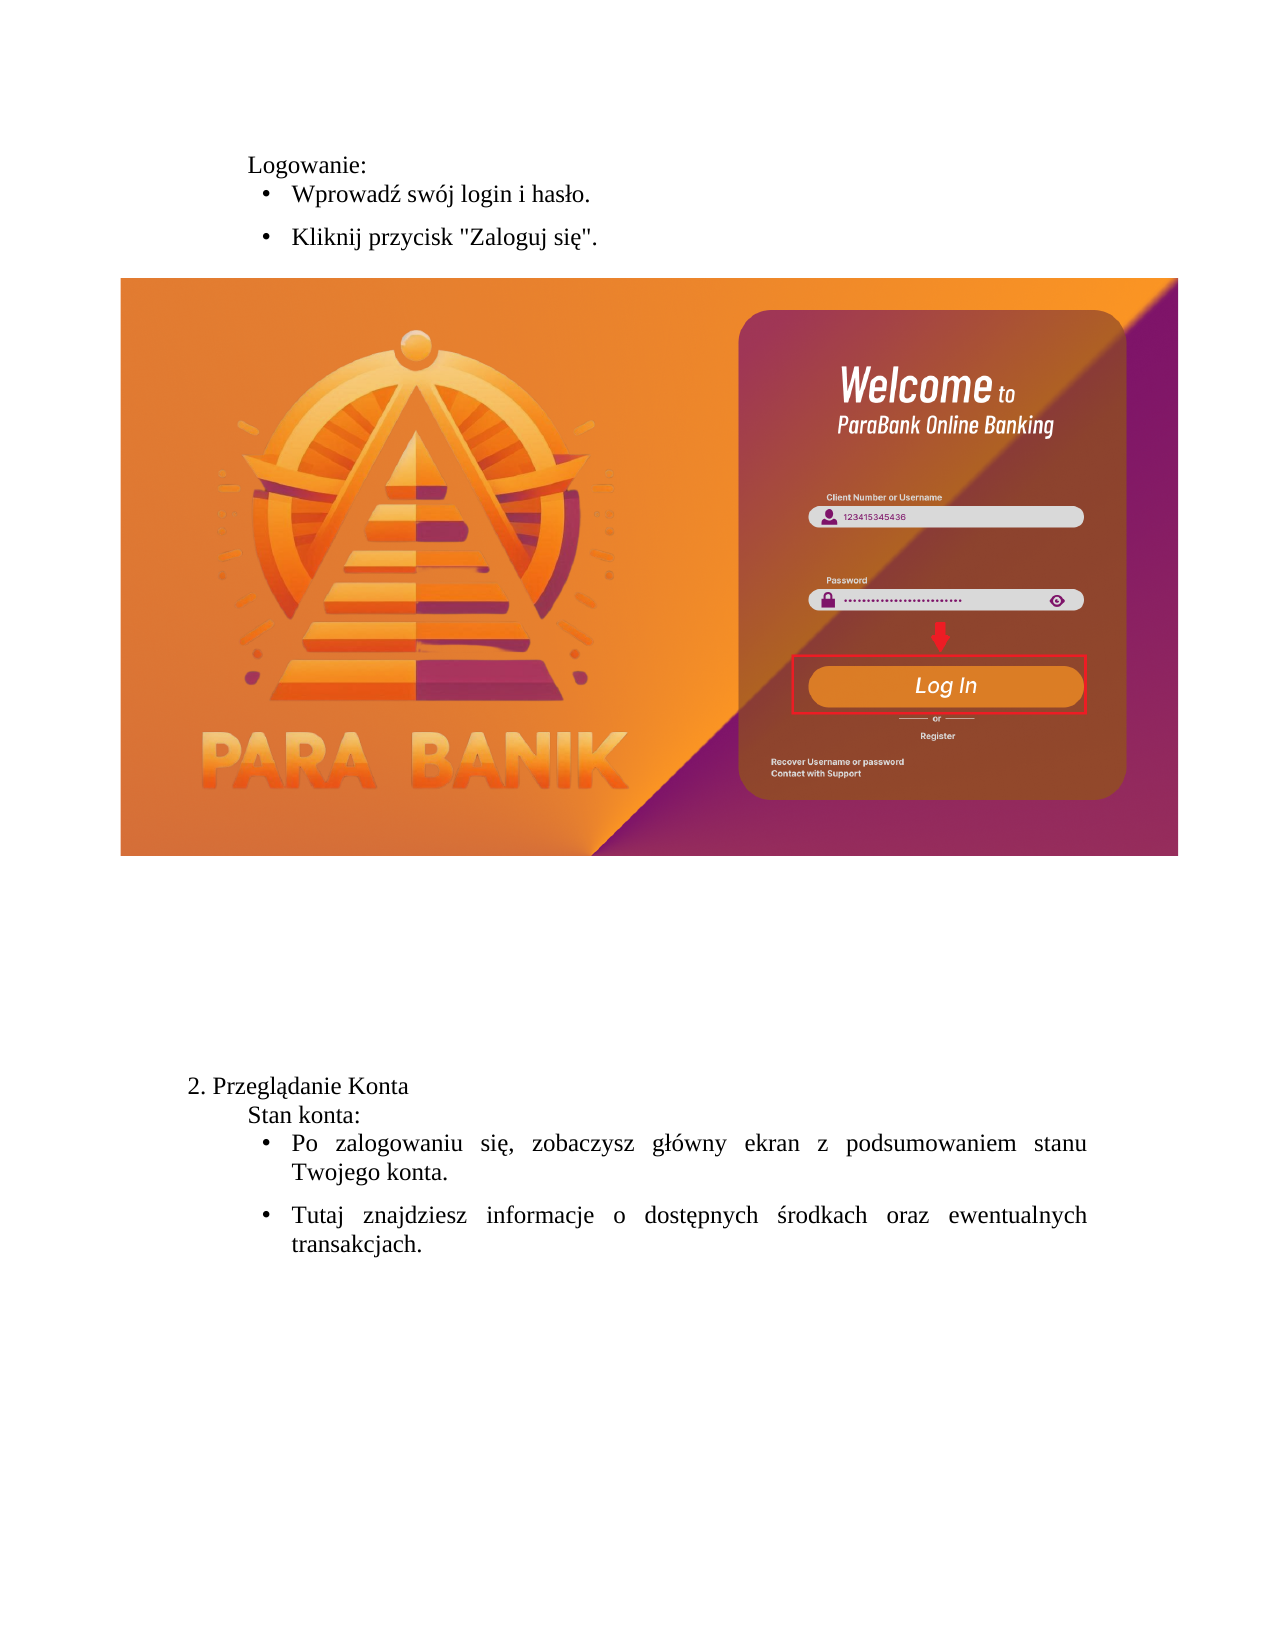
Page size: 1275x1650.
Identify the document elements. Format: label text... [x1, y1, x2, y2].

list Kliknij przycisk "Zaloguj się". [262, 222, 1087, 251]
text Stan konta: [247, 1100, 1087, 1128]
list Wprowadź swój login i hasło. [262, 179, 1087, 207]
text 2. Przeglądanie Konta [187, 1071, 1087, 1100]
picture [120, 278, 1179, 856]
list Tutaj znajdziesz informacje o dostępnych środkach oraz ewentualnych transakcjach. [262, 1201, 1087, 1258]
text Logowanie: [247, 150, 1087, 179]
list Po zalogowaniu się, zobaczysz główny ekran z podsumowaniem stanu Twojego konta. [262, 1128, 1087, 1186]
